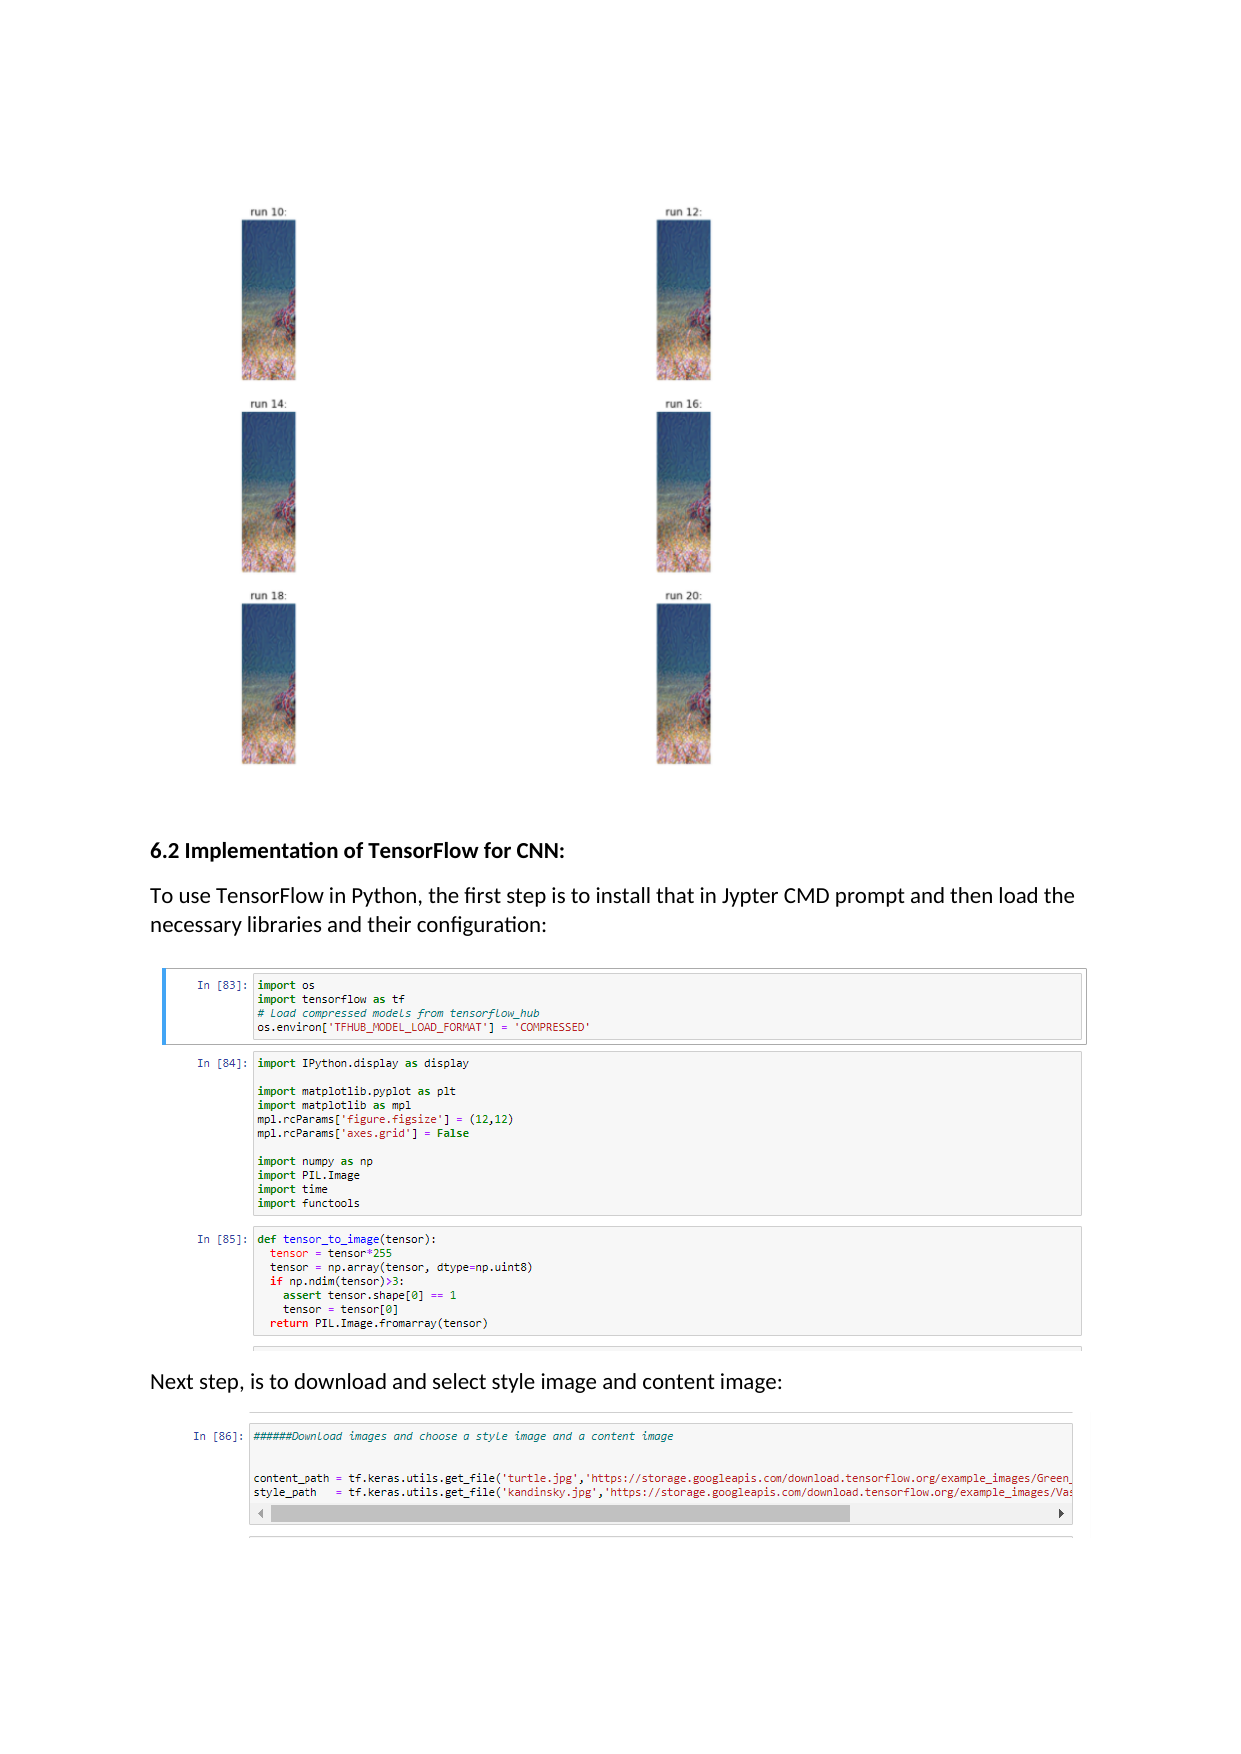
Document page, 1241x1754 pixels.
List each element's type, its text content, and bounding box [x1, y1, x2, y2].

text To use TensorFlow in Python, the first step is to install that in Jypter CMD prompt and then load the necessary libraries and their configuration: [150, 881, 1090, 938]
text Next step, is to download and select style image and content image: [150, 1367, 1090, 1395]
text 6.2 Implementation of TensorFlow for CNN: [150, 836, 1090, 864]
